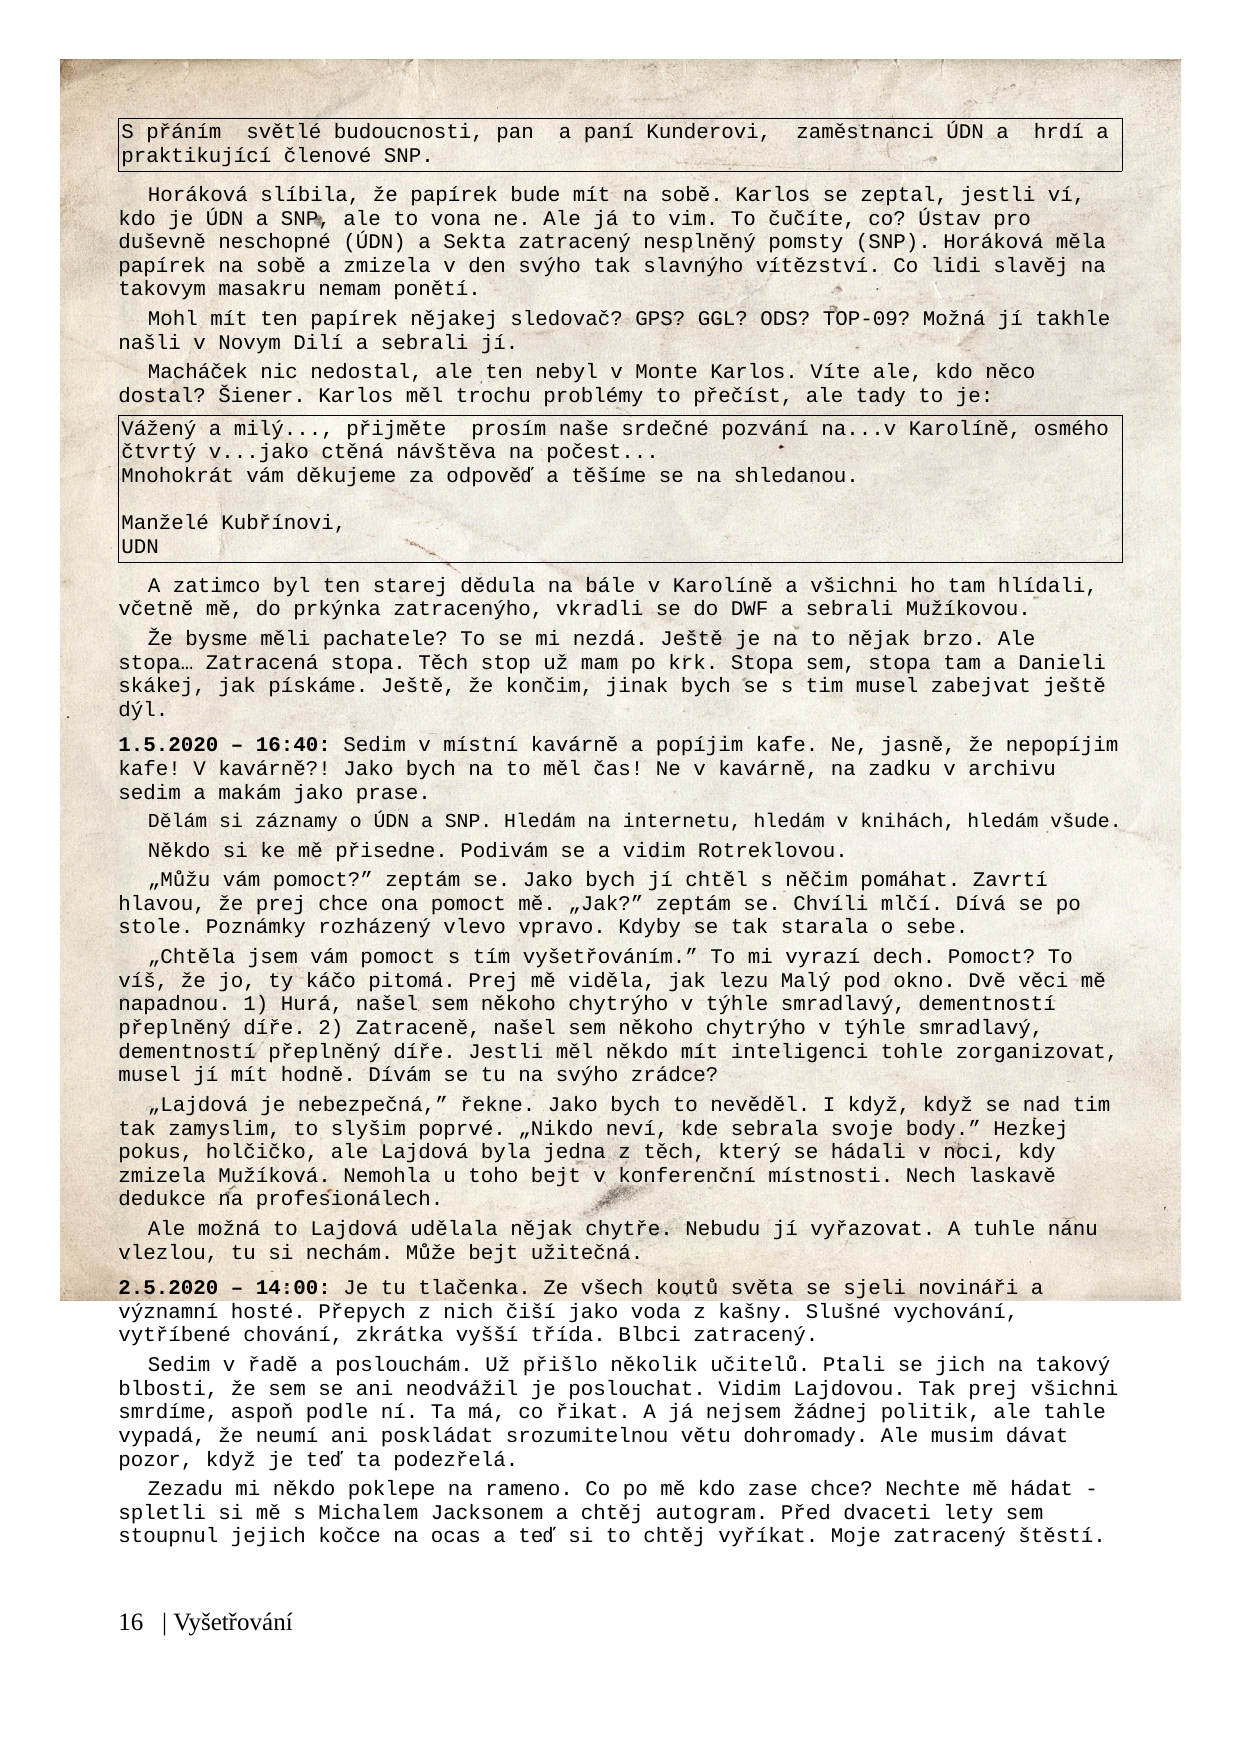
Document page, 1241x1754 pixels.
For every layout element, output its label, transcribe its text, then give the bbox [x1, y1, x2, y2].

text „Chtěla jsem vám pomoct s tím vyšetřováním.” To mi vyrazí dech. Pomoct? To víš, že jo, ty káčo pitomá. Prej mě viděla, jak lezu Malý pod okno. Dvě věci mě napadnou. 1) Hurá, našel sem někoho chytrýho v týhle smradlavý, dementností přeplněný díře. 2) Zatraceně, našel sem někoho chytrýho v týhle smradlavý, dementností přeplněný díře. Jestli měl někdo mít inteligenci tohle zorganizovat, musel jí mít hodně. Dívám se tu na svýho zrádce? [118, 946, 1122, 1088]
text S přáním světlé budoucnosti, pan a paní Kunderovi, zaměstnanci ÚDN a hrdí a [119, 119, 1122, 142]
text Zezadu mi někdo poklepe na rameno. Co po mě kdo zase chce? Nechte mě hádat - spletli si mě s Michalem Jacksonem a chtěj autogram. Před dvaceti lety sem stoupnul jejich kočce na ocas a teď si to chtěj vyříkat. Moje zatracený štěstí. [118, 1478, 1122, 1549]
text UDN [119, 533, 1122, 562]
text Vážený a milý..., přijměte prosím naše srdečné pozvání na...v Karolíně, osmého čtvrtý v...jako ctěná návštěva na počest... [119, 416, 1122, 462]
text Ale možná to Lajdová udělala nějak chytře. Nebudu jí vyřazovat. A tuhle nánu vlezlou, tu si nechám. Může bejt užitečná. [118, 1218, 1122, 1265]
text 2.5.2020 – 14:00: Je tu tlačenka. Ze všech koutů světa se sjeli novináři a významní hosté. Přepych z nich čiší jako voda z kašny. Slušné vychování, vytříbené chování, zkrátka vyšší třída. Blbci zatracený. [118, 1277, 1122, 1348]
text Macháček nic nedostal, ale ten nebyl v Monte Karlos. Víte ale, kdo něco dostal? Šiener. Karlos měl trochu problémy to přečíst, ale tady to je: [118, 361, 1122, 408]
text Manželé Kubřínovi, [119, 509, 1122, 533]
text 1.5.2020 – 16:40: Sedim v místní kavárně a popíjim kafe. Ne, jasně, že nepopíjim kafe! V kavárně?! Jako bych na to měl čas! Ne v kavárně, na zadku v archivu sedim a makám jako prase. [118, 734, 1122, 805]
text „Můžu vám pomoct?” zeptám se. Jako bych jí chtěl s něčim pomáhat. Zavrtí hlavou, že prej chce ona pomoct mě. „Jak?” zeptám se. Chvíli mlčí. Dívá se po stole. Poznámky rozházený vlevo vpravo. Kdyby se tak starala o sebe. [118, 869, 1122, 940]
text praktikující členové SNP. [119, 142, 1122, 171]
text Mnohokrát vám děkujeme za odpověď a těšíme se na shledanou. [119, 462, 1122, 485]
text Horáková slíbila, že papírek bude mít na sobě. Karlos se zeptal, jestli ví, kdo je ÚDN a SNP, ale to vona ne. Ale já to vim. To čučíte, co? Ústav pro duševně neschopné (ÚDN) a Sekta zatracený nesplněný pomsty (SNP). Horáková měla papírek na sobě a zmizela v den svýho tak slavnýho vítězství. Co lidi slavěj na takovym masakru nemam ponětí. [118, 184, 1122, 302]
text Mohl mít ten papírek nějakej sledovač? GPS? GGL? ODS? TOP-09? Možná jí takhle našli v Novym Dilí a sebrali jí. [118, 308, 1122, 355]
text A zatimco byl ten starej dědula na bále v Karolíně a všichni ho tam hlídali, včetně mě, do prkýnka zatracenýho, vkradli se do DWF a sebrali Mužíkovou. [118, 575, 1122, 622]
text „Lajdová je nebezpečná,” řekne. Jako bych to nevěděl. I když, když se nad tim tak zamyslim, to slyšim poprvé. „Nikdo neví, kde sebrala svoje body.” Hezkej pokus, holčičko, ale Lajdová byla jedna z těch, který se hádali v noci, kdy zmizela Mužíková. Nemohla u toho bejt v konferenční místnosti. Nech laskavě dedukce na profesionálech. [118, 1094, 1122, 1212]
text Dělám si záznamy o ÚDN a SNP. Hledám na internetu, hledám v knihách, hledám všude. [118, 811, 1122, 834]
text Sedim v řadě a poslouchám. Už přišlo několik učitelů. Ptali se jich na takový blbosti, že sem se ani neodvážil je poslouchat. Vidim Lajdovou. Tak prej všichni smrdíme, aspoň podle ní. Ta má, co řikat. A já nejsem žádnej politik, ale tahle vypadá, že neumí ani poskládat srozumitelnou větu dohromady. Ale musim dávat pozor, když je teď ta podezřelá. [118, 1354, 1122, 1472]
text Že bysme měli pachatele? To se mi nezdá. Ještě je na to nějak brzo. Ale stopa… Zatracená stopa. Těch stop už mam po krk. Stopa sem, stopa tam a Danieli skákej, jak pískáme. Ještě, že končim, jinak bych se s tim musel zabejvat ještě dýl. [118, 628, 1122, 723]
text Někdo si ke mě přisedne. Podivám se a vidim Rotreklovou. [118, 839, 1122, 863]
